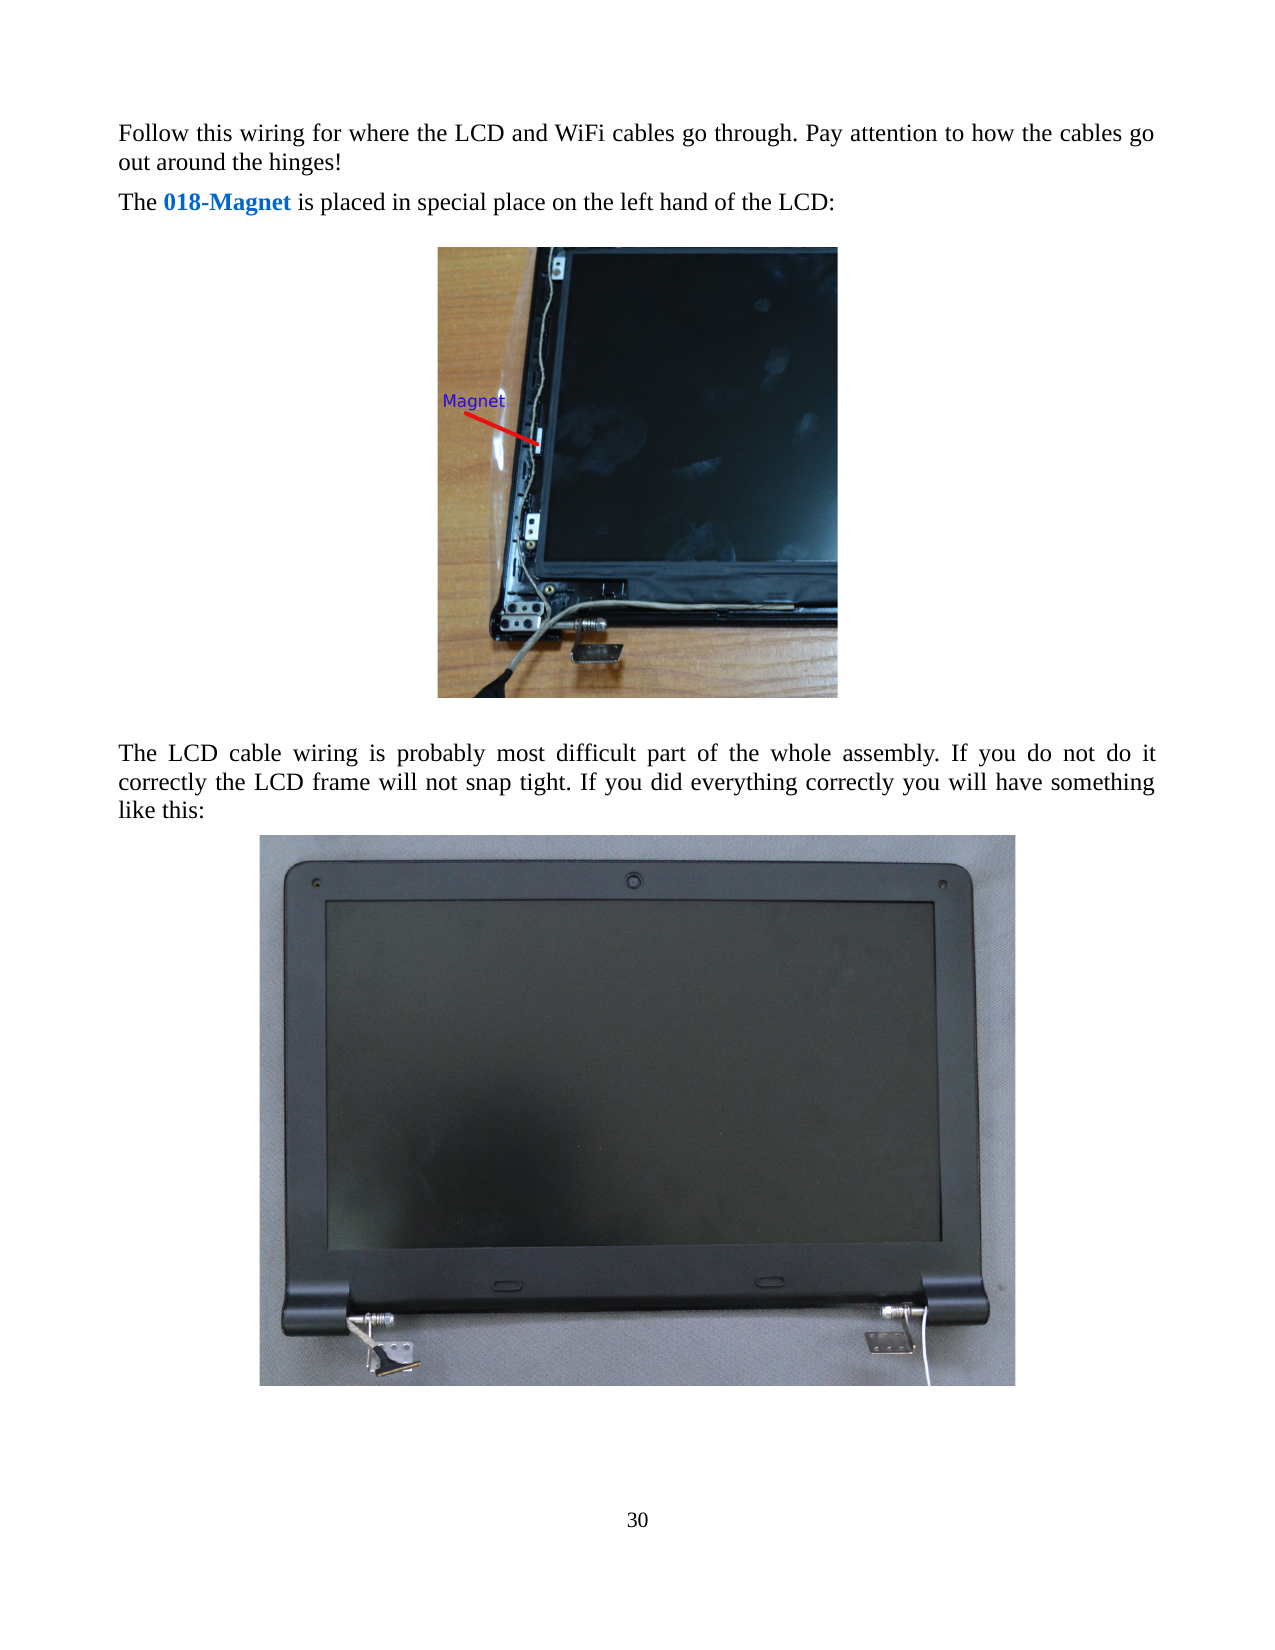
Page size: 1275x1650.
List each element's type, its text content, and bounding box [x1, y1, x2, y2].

text The LCD cable wiring is probably most difficult part of the whole assembly. If you do not do it correctly the LCD frame will not snap tight. If you did everything correctly you will have something like this: [118, 738, 1157, 824]
picture [259, 835, 1016, 1386]
picture [437, 247, 838, 698]
text The 018-Magnet is placed in special place on the left hand of the LCD: [118, 187, 1157, 216]
text Follow this wiring for where the LCD and WiFi cables go through. Pay attention to how the cables go out around the hinges! [118, 118, 1157, 176]
